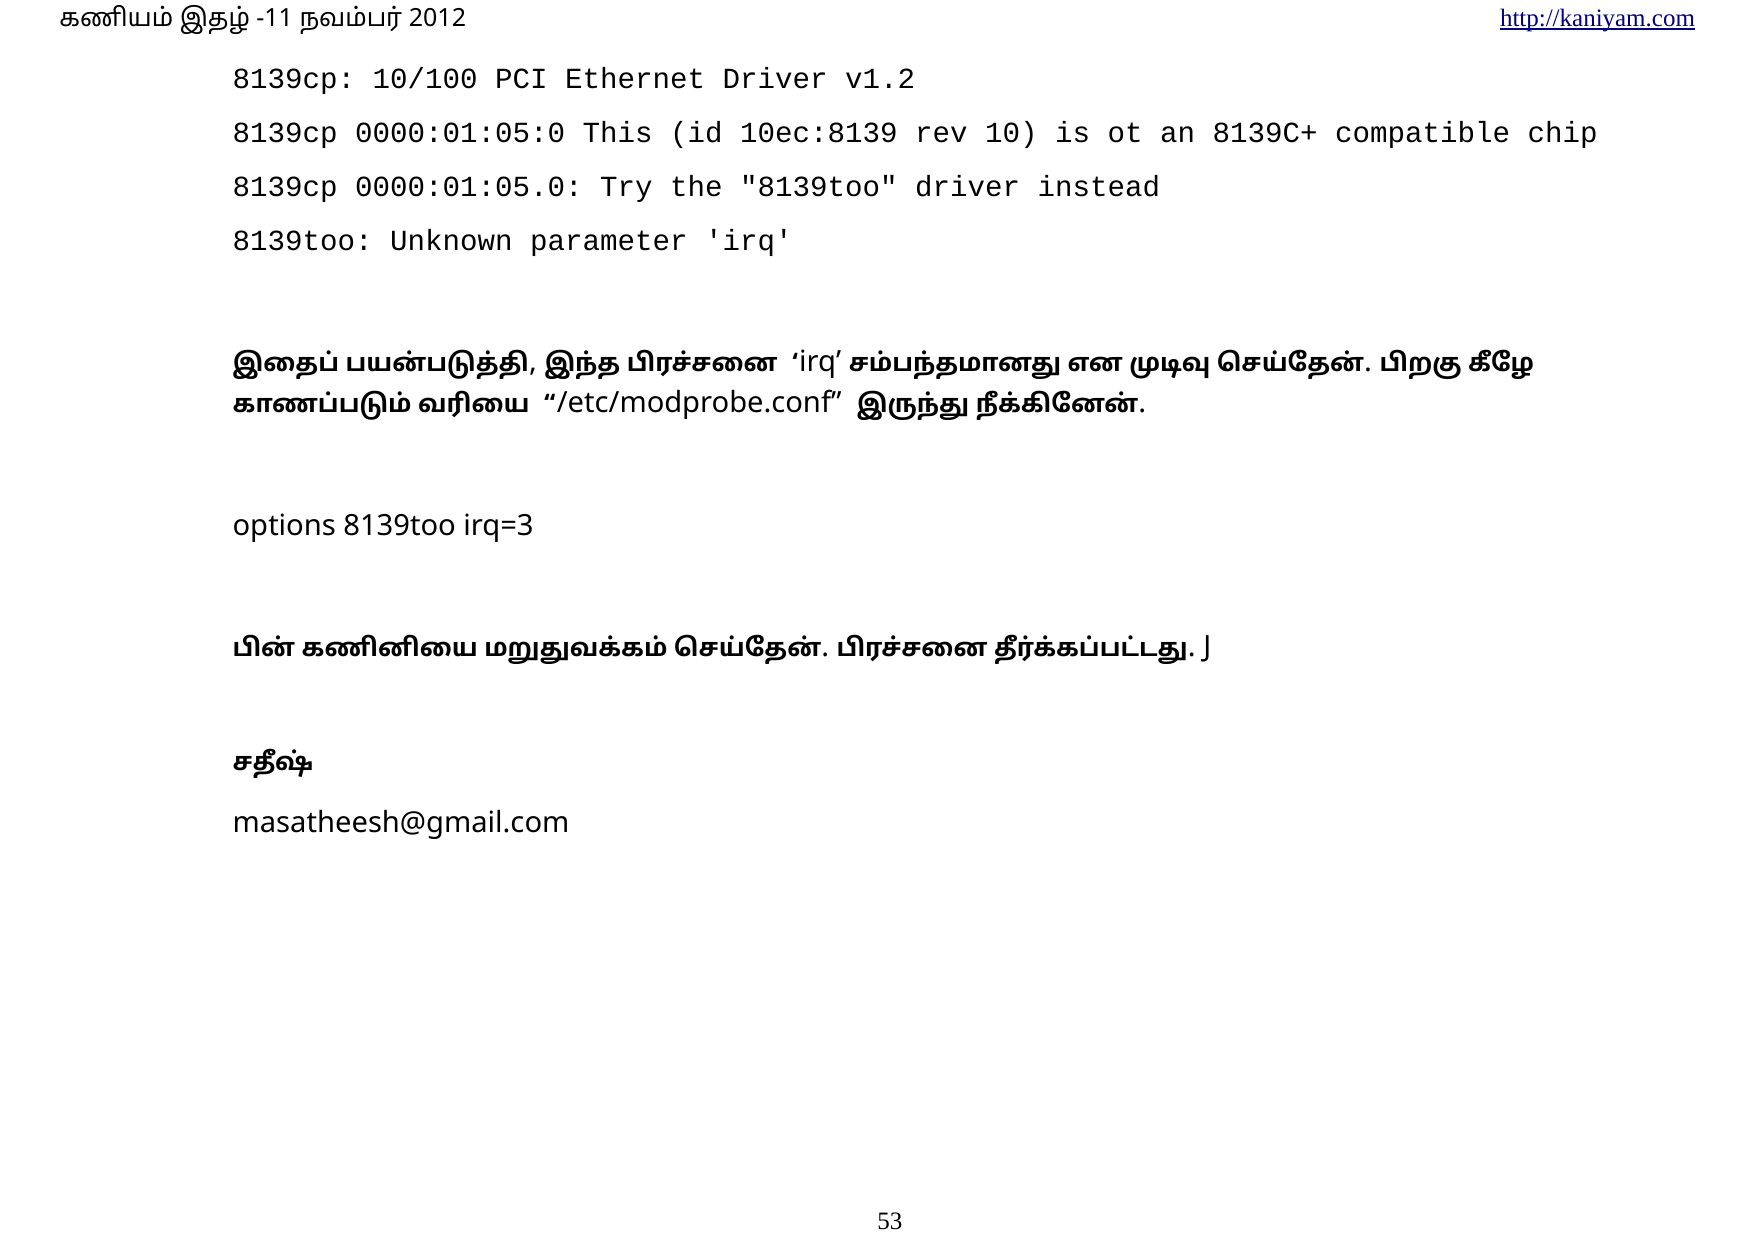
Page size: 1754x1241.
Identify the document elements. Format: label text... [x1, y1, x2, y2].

text 8139cp 0000:01:05.0: Try the "8139too" driver instead [232, 172, 1695, 205]
text பின் கணினியை மறுதுவக்கம் செய்தேன். பிரச்சனை தீர்க்கப்பட்டது. J [232, 625, 1695, 667]
text 8139too: Unknown parameter 'irq' [232, 226, 1695, 259]
text இதைப் பயன்படுத்தி, இந்த பிரச்சனை ‘irq’ சம்பந்தமானது என முடிவு செய்தேன். பிறகு கீழே காணப்படும் வரியை “/etc/modprobe.conf” இருந்து நீக்கினேன். [232, 340, 1695, 423]
text 8139cp 0000:01:05:0 This (id 10ec:8139 rev 10) is ot an 8139C+ compatible chip [232, 118, 1695, 151]
text options 8139too irq=3 [232, 504, 1695, 544]
text சதீஷ் [232, 748, 1695, 781]
text 8139cp: 10/100 PCI Ethernet Driver v1.2 [232, 64, 1695, 97]
text masatheesh@gmail.com [232, 802, 1695, 841]
